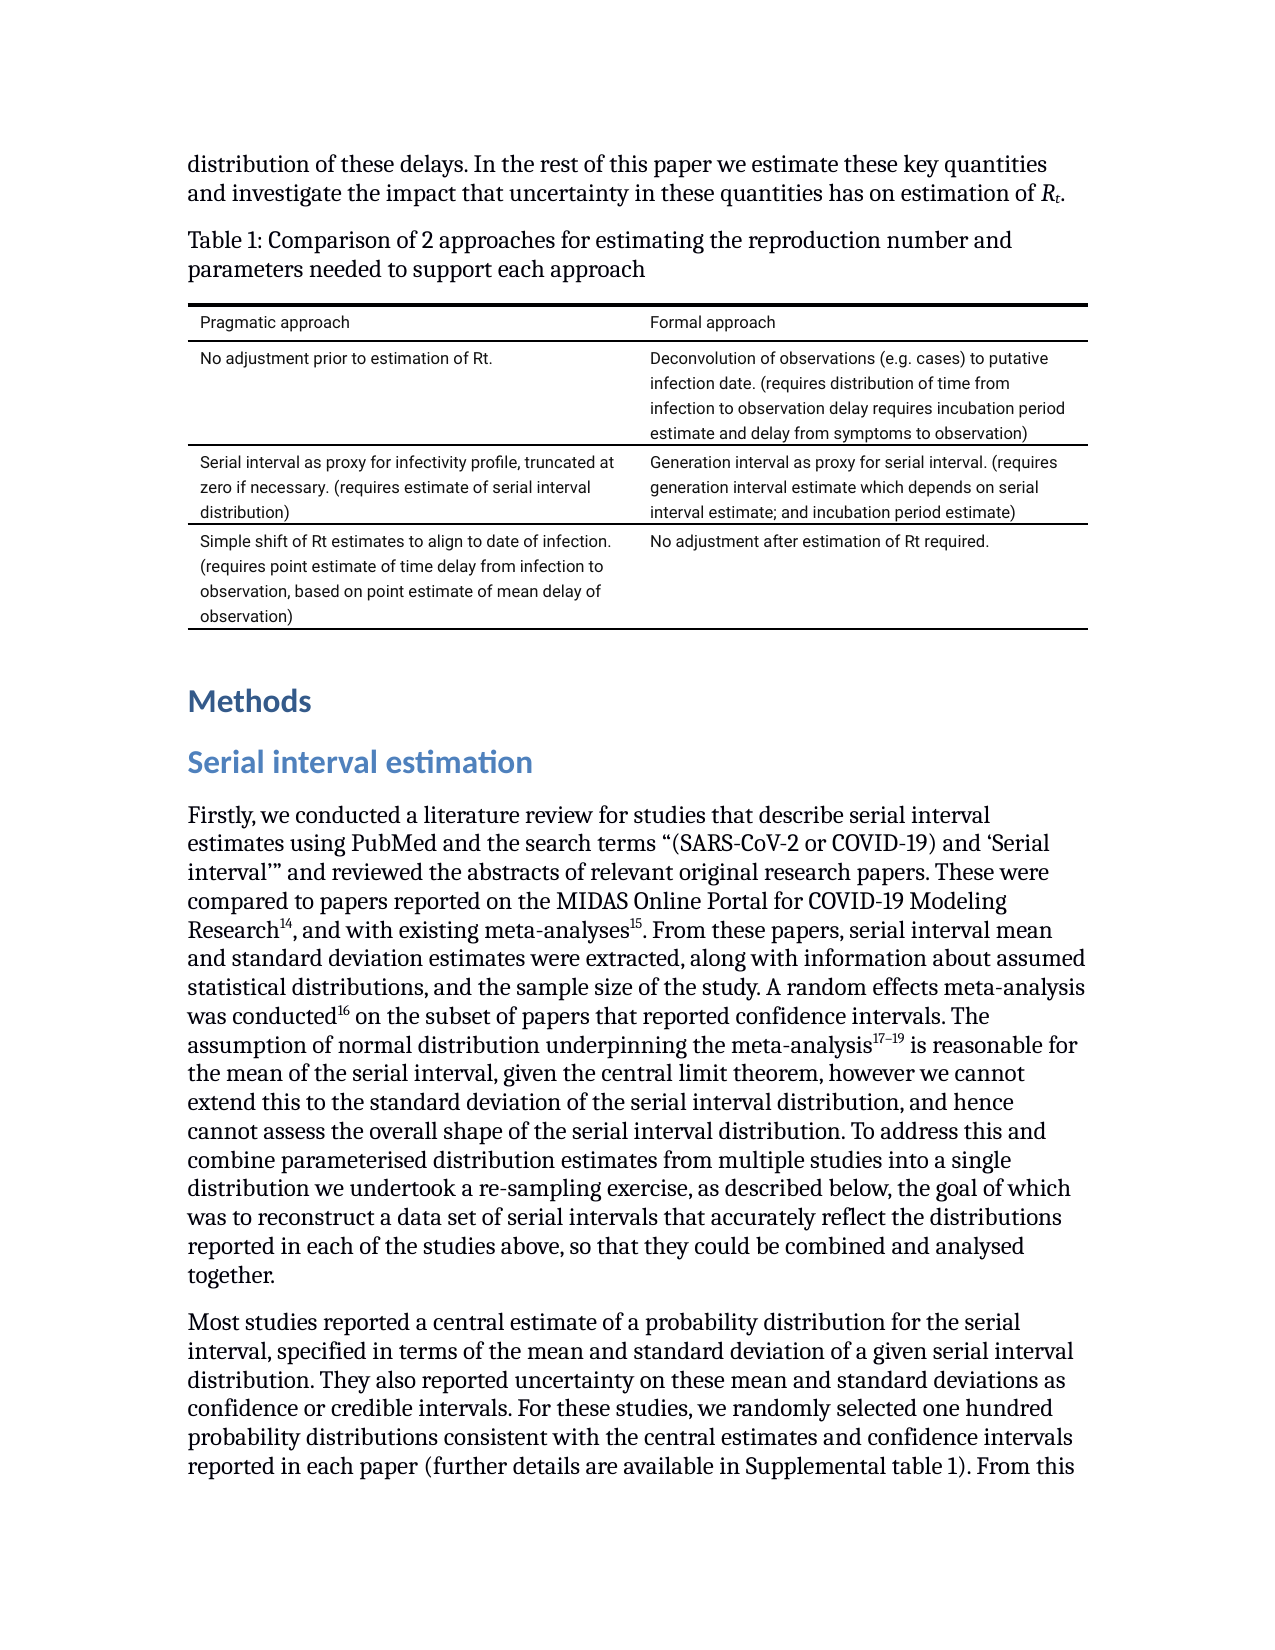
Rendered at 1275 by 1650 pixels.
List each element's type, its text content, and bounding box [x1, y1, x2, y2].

text Most studies reported a central estimate of a probability distribution for the serial interval, specified in terms of the mean and standard deviation of a given serial interval distribution. They also reported uncertainty on these mean and standard deviations as confidence or credible intervals. For these studies, we randomly selected one hundred probability distributions consistent with the central estimates and confidence intervals reported in each paper (further details are available in Supplemental table 1). From this [187, 1308, 1087, 1481]
table_header Pragmatic approach [188, 307, 637, 340]
table_cell Serial interval as proxy for infectivity profile, truncated at zero if necessary. (requires estimate of serial interval distribution) [188, 446, 637, 523]
text distribution of these delays. In the rest of this paper we estimate these key quantities and investigate the impact that uncertainty in these quantities has on estimation of Rt. [187, 150, 1087, 207]
table_cell Deconvolution of observations (e.g. cases) to putative infection date. (requires distribution of time from infection to observation delay requires incubation period estimate and delay from symptoms to observation) [638, 342, 1087, 444]
table_cell No adjustment prior to estimation of Rt. [188, 342, 637, 444]
subtitle Methods [187, 679, 1087, 720]
text Firstly, we conducted a literature review for studies that describe serial interval estimates using PubMed and the search terms “(SARS-CoV-2 or COVID-19) and ‘Serial interval’” and reviewed the abstracts of relevant original research papers. These were compared to papers reported on the MIDAS Online Portal for COVID-19 Modeling Research14, and with existing meta-analyses15. From these papers, serial interval mean and standard deviation estimates were extracted, along with information about assumed statistical distributions, and the sample size of the study. A random effects meta-analysis was conducted16 on the subset of papers that reported confidence intervals. The assumption of normal distribution underpinning the meta-analysis17–19 is reasonable for the mean of the serial interval, given the central limit theorem, however we cannot extend this to the standard deviation of the serial interval distribution, and hence cannot assess the overall shape of the serial interval distribution. To address this and combine parameterised distribution estimates from multiple studies into a single distribution we undertook a re-sampling exercise, as described below, the goal of which was to reconstruct a data set of serial intervals that accurately reflect the distributions reported in each of the studies above, so that they could be combined and analysed together. [187, 801, 1087, 1289]
text Table 1: Comparison of 2 approaches for estimating the reproduction number and parameters needed to support each approach [187, 226, 1087, 284]
table_cell No adjustment after estimation of Rt required. [638, 525, 1087, 627]
table_header Formal approach [638, 307, 1087, 340]
subtitle Serial interval estimation [187, 741, 1087, 782]
table_cell Simple shift of Rt estimates to align to date of infection. (requires point estimate of time delay from infection to observation, based on point estimate of mean delay of observation) [188, 525, 637, 627]
table_cell Generation interval as proxy for serial interval. (requires generation interval estimate which depends on serial interval estimate; and incubation period estimate) [638, 446, 1087, 523]
